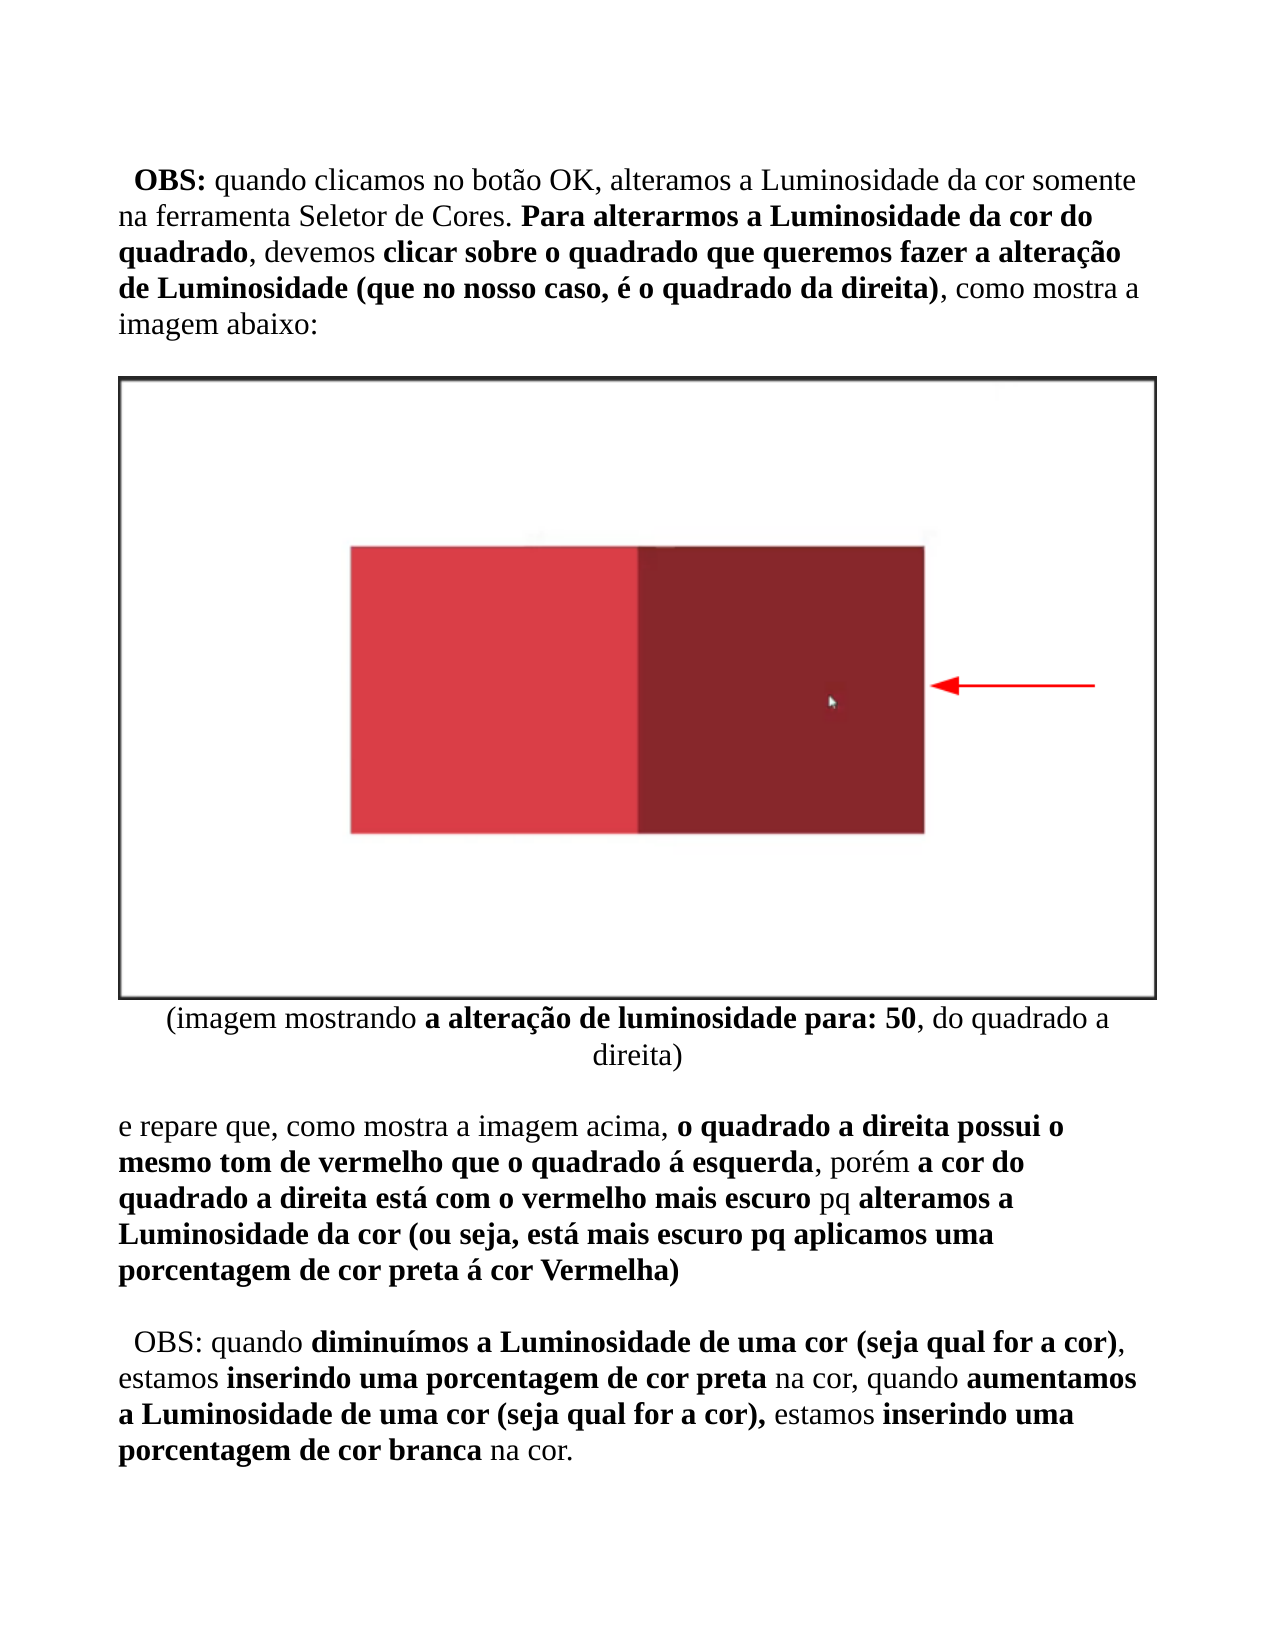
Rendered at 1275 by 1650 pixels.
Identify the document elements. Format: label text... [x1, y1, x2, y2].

text e repare que, como mostra a imagem acima, o quadrado a direita possui o mesmo tom de vermelho que o quadrado á esquerda, porém a cor do quadrado a direita está com o vermelho mais escuro pq alteramos a Luminosidade da cor (ou seja, está mais escuro pq aplicamos uma porcentagem de cor preta á cor Vermelha) [118, 1108, 1157, 1287]
text OBS: quando diminuímos a Luminosidade de uma cor (seja qual for a cor), estamos inserindo uma porcentagem de cor preta na cor, quando aumentamos a Luminosidade de uma cor (seja qual for a cor), estamos inserindo uma porcentagem de cor branca na cor. [118, 1323, 1157, 1467]
text (imagem mostrando a alteração de luminosidade para: 50, do quadrado a direita) [118, 1000, 1157, 1072]
text OBS: quando clicamos no botão OK, alteramos a Luminosidade da cor somente na ferramenta Seletor de Cores. Para alterarmos a Luminosidade da cor do quadrado, devemos clicar sobre o quadrado que queremos fazer a alteração de Luminosidade (que no nosso caso, é o quadrado da direita), como mostra a imagem abaixo: [118, 161, 1157, 341]
picture [118, 376, 1157, 1000]
